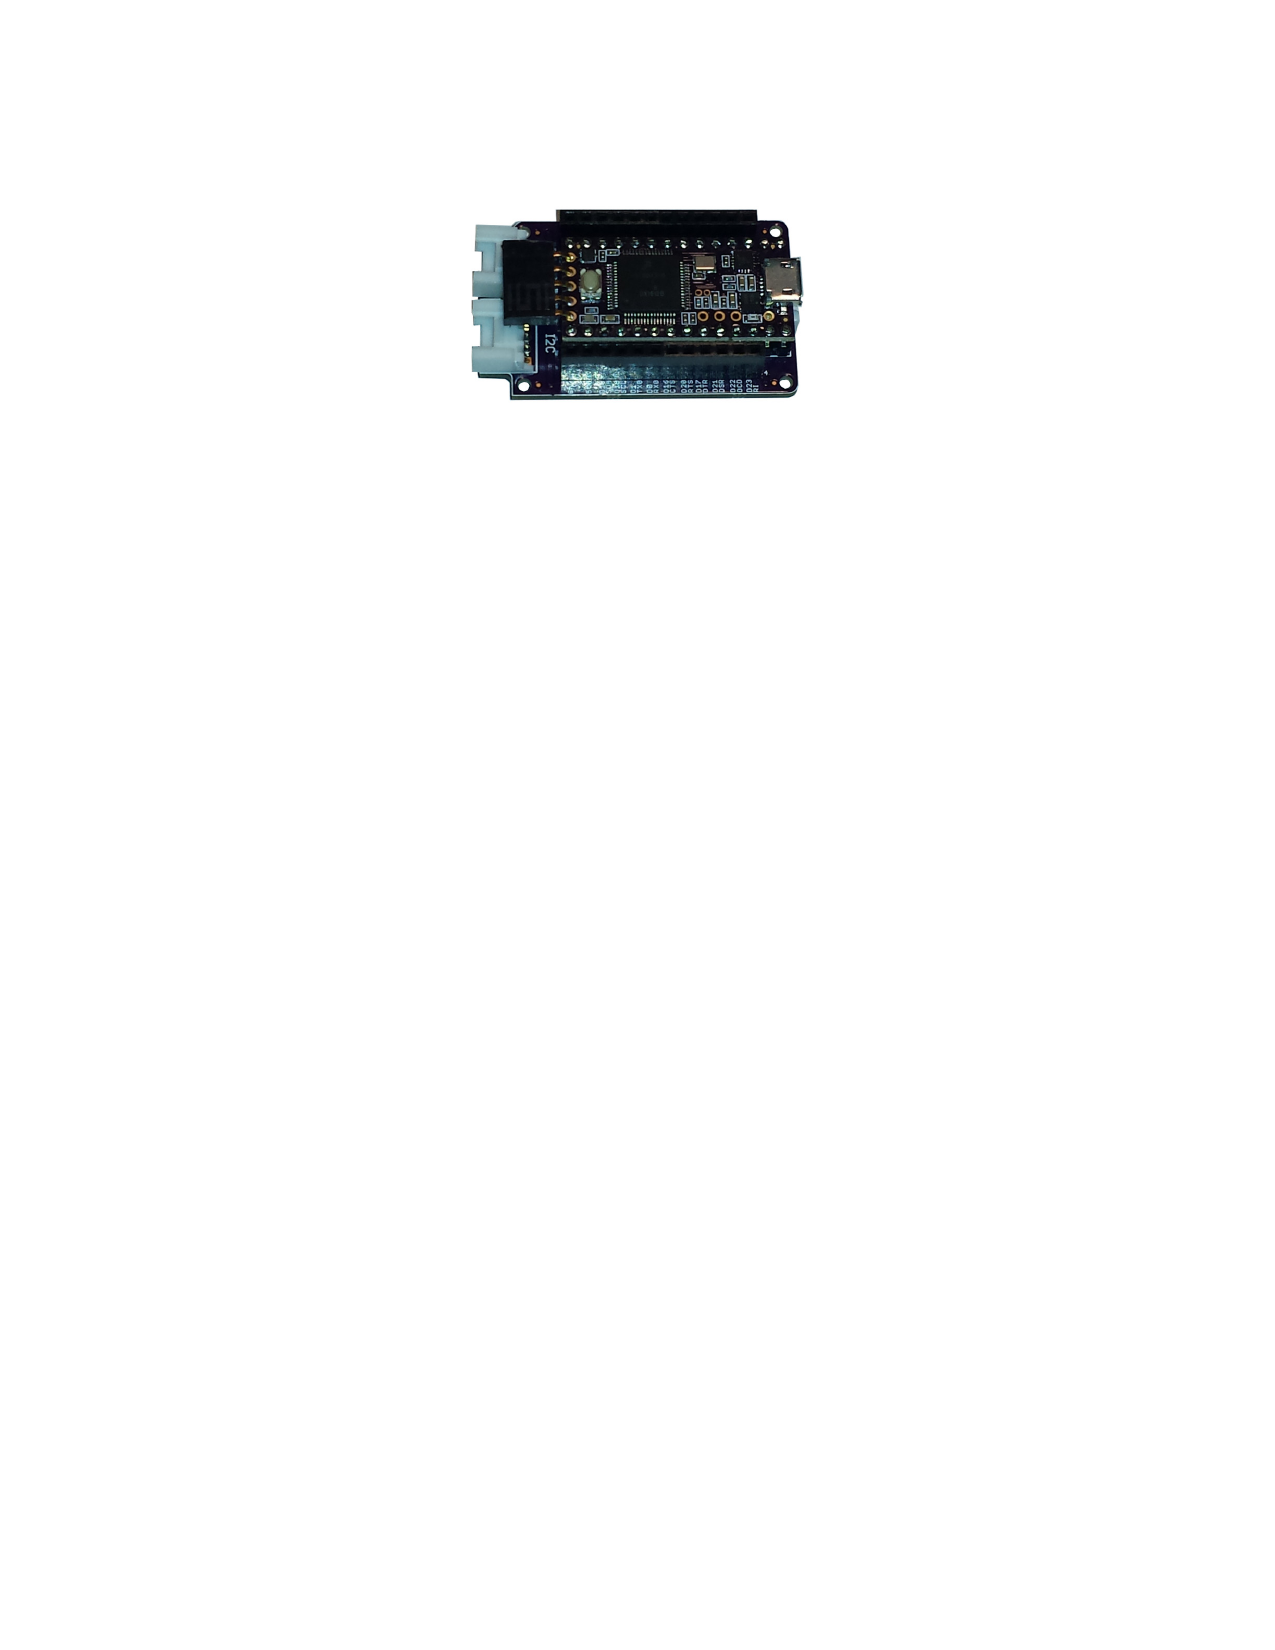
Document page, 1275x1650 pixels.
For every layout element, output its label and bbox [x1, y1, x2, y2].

picture [304, 118, 971, 494]
